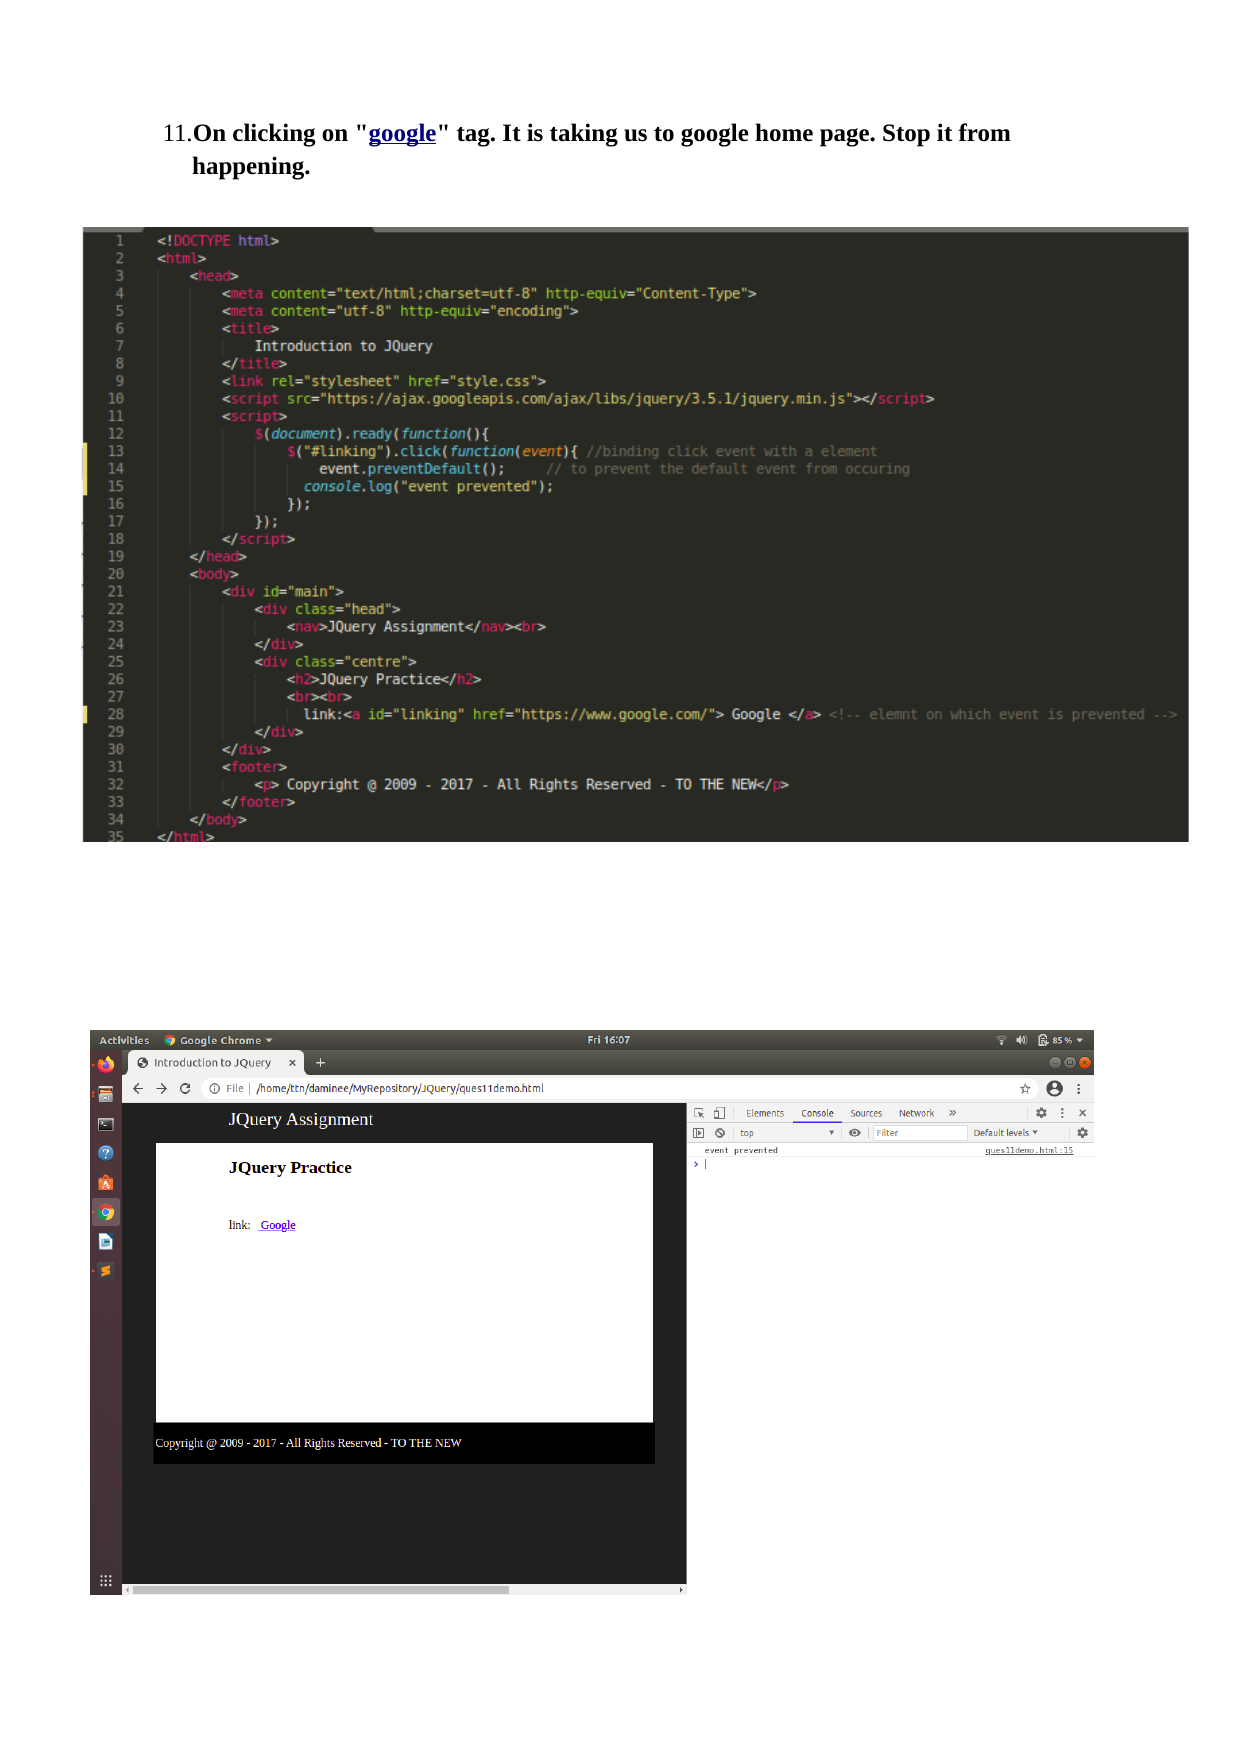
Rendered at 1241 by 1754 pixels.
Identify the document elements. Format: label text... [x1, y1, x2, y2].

picture [90, 1030, 1094, 1595]
list On clicking on "google" tag. It is taking us to google home page. Stop it from happening. [162, 118, 1122, 180]
picture [81, 227, 1189, 842]
